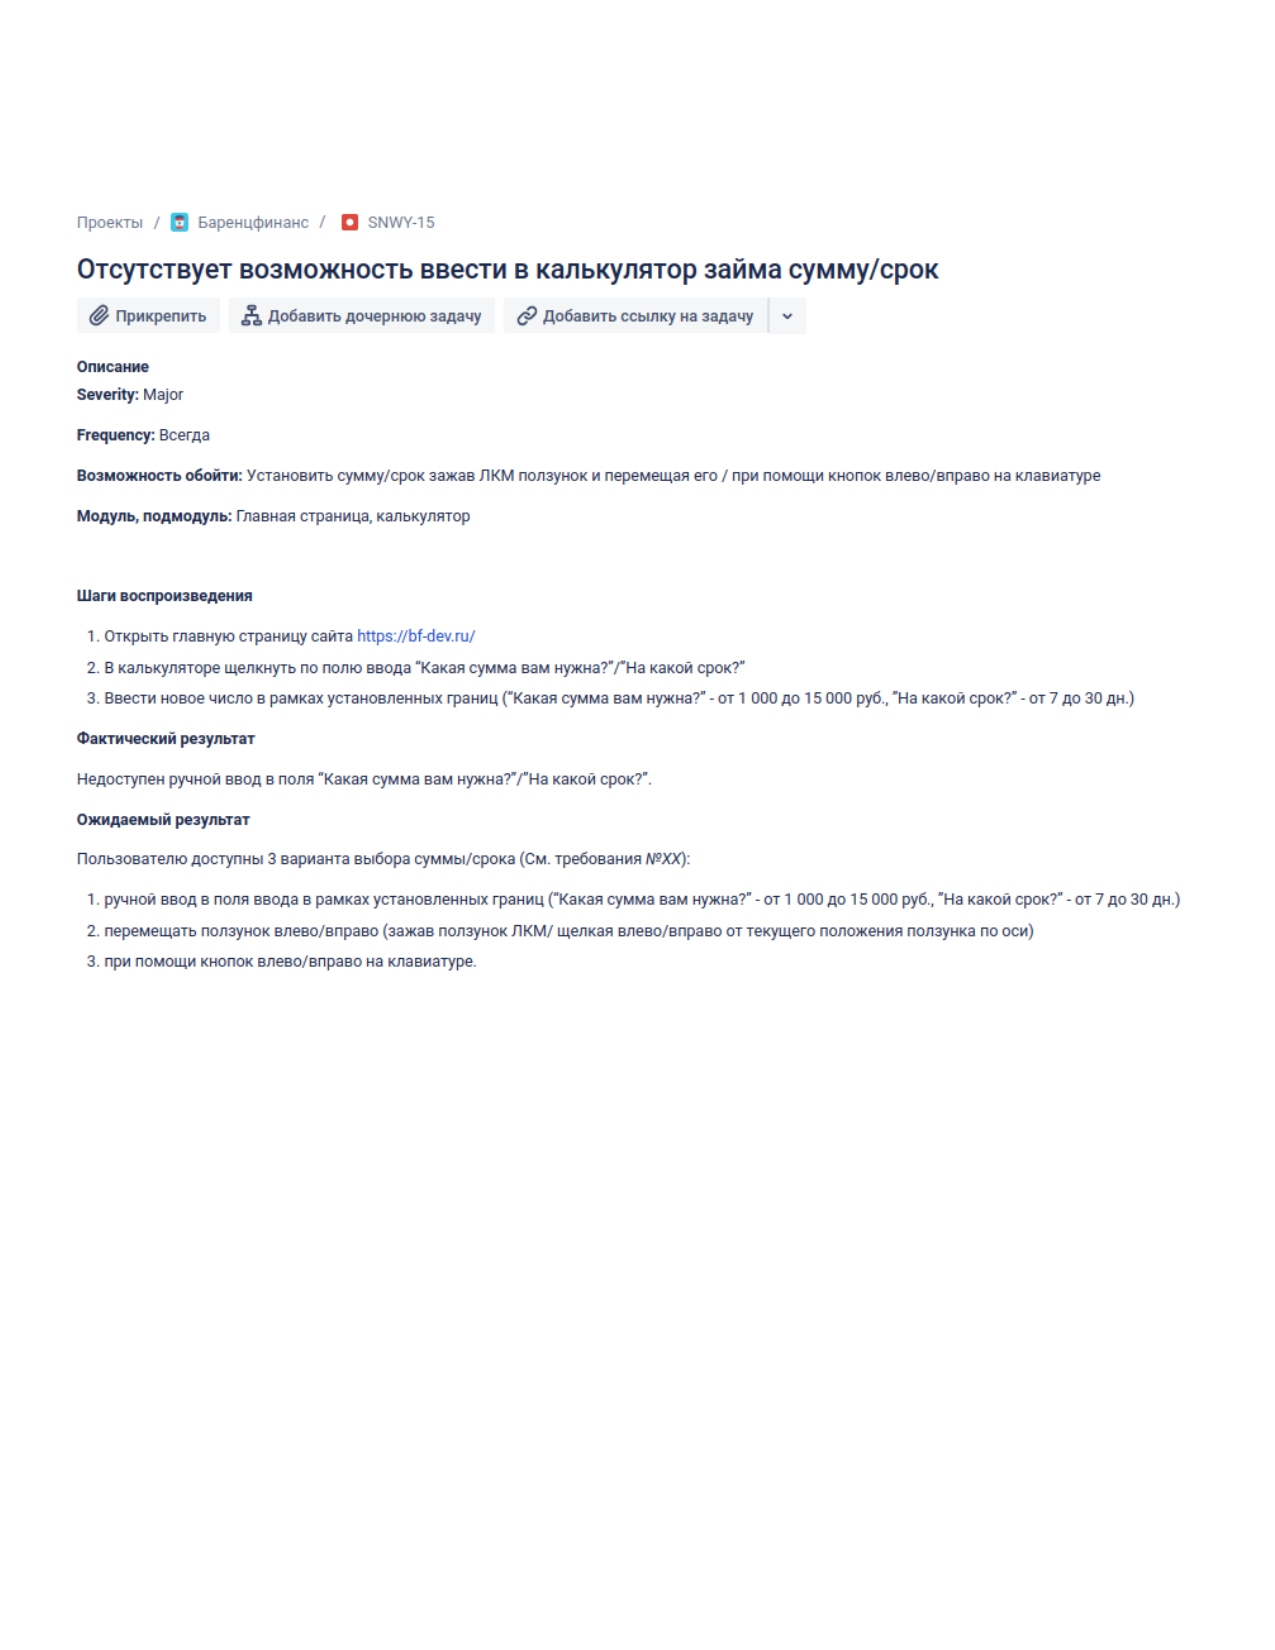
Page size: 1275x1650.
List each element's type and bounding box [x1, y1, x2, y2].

picture [67, 204, 1208, 982]
